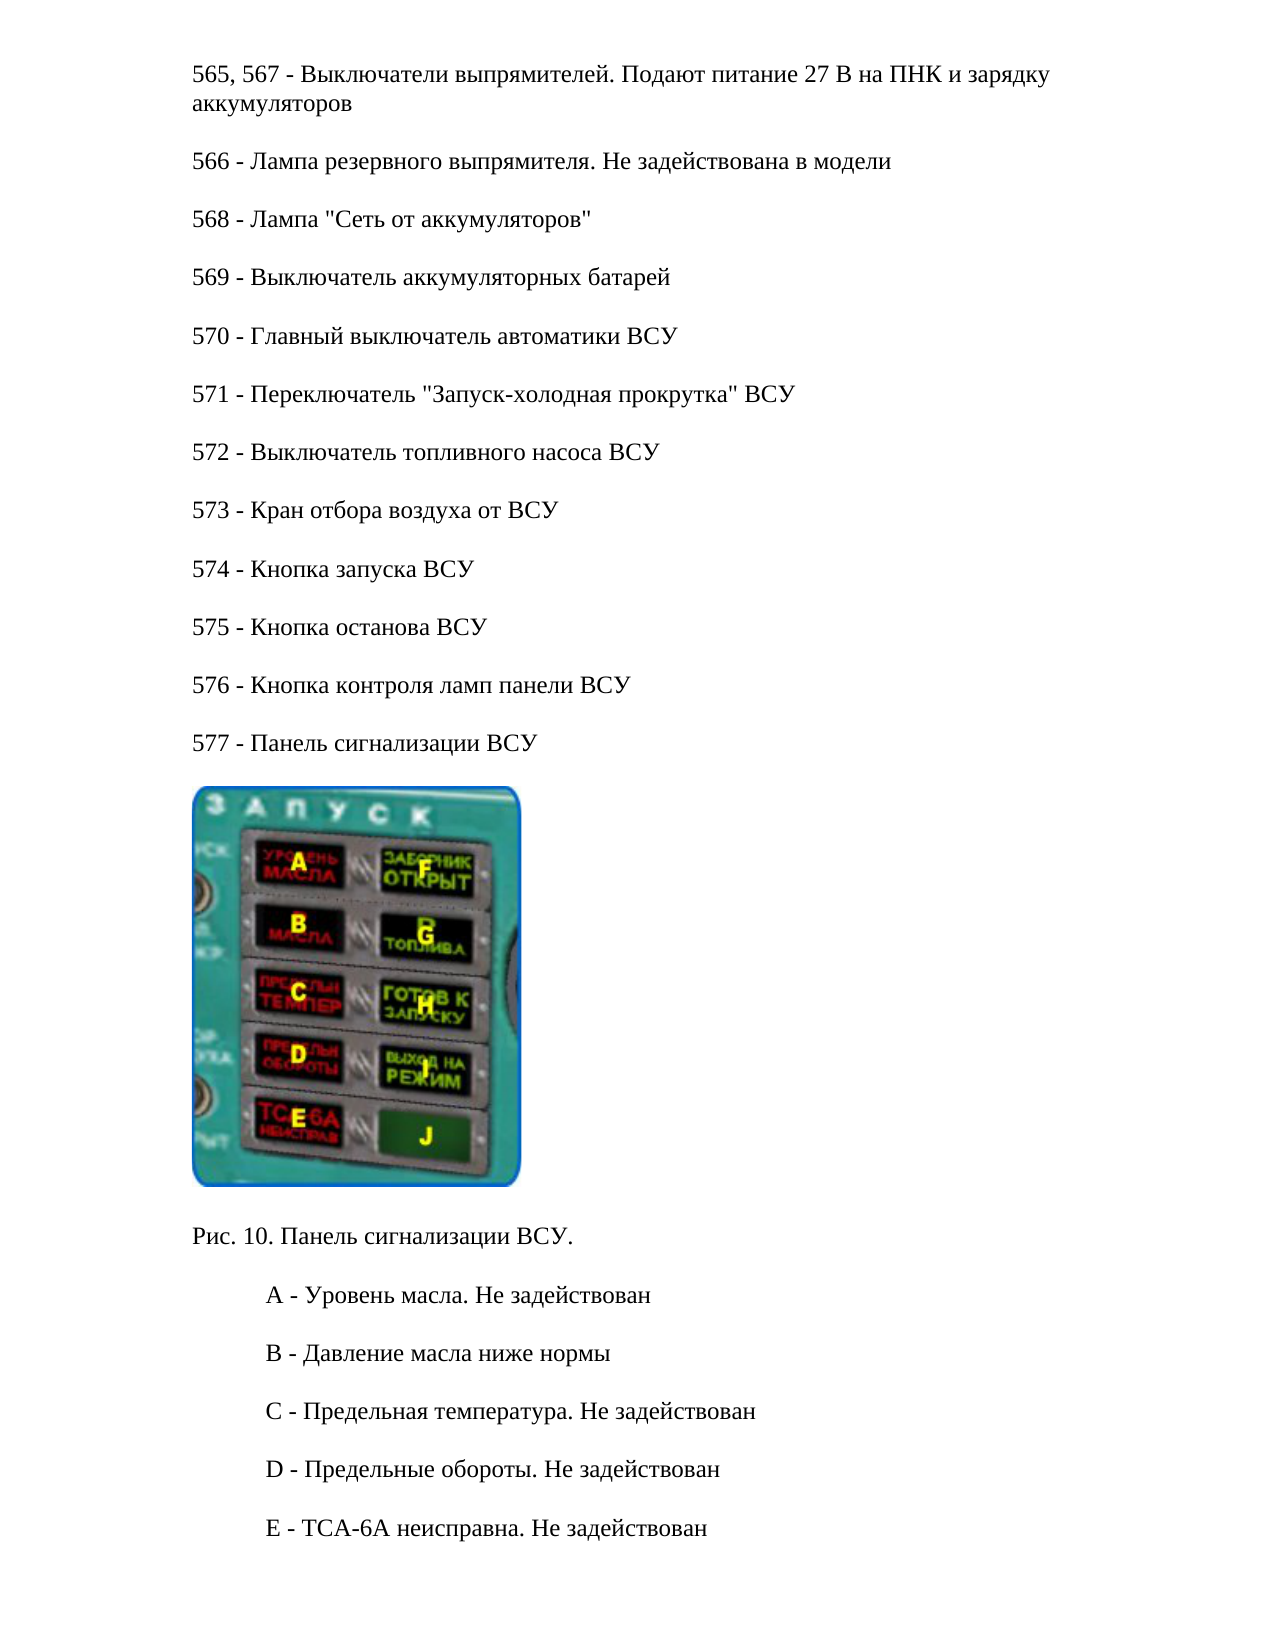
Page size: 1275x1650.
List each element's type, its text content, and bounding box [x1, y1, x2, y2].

picture [191, 786, 522, 1187]
list 566 - Лампа резервного выпрямителя. Не задействована в модели [162, 146, 1216, 175]
list D - Предельные обороты. Не задействован [236, 1454, 1216, 1483]
list 568 - Лампа "Сеть от аккумуляторов" [162, 204, 1216, 233]
list B - Давление масла ниже нормы [236, 1338, 1216, 1367]
list 573 - Кран отбора воздуха от ВСУ [162, 495, 1216, 524]
list 571 - Переключатель "Запуск-холодная прокрутка" ВСУ [162, 379, 1216, 408]
list 577 - Панель сигнализации ВСУ [162, 728, 1216, 757]
list 575 - Кнопка останова ВСУ [162, 612, 1216, 641]
list 572 - Выключатель топливного насоса ВСУ [162, 437, 1216, 466]
list E - ТСА-6А неисправна. Не задействован [236, 1513, 1216, 1541]
list Рис. 10. Панель сигнализации ВСУ. [162, 1221, 1216, 1250]
list 570 - Главный выключатель автоматики ВСУ [162, 321, 1216, 349]
list 574 - Кнопка запуска ВСУ [162, 554, 1216, 582]
list 569 - Выключатель аккумуляторных батарей [162, 262, 1216, 291]
list C - Предельная температура. Не задействован [236, 1396, 1216, 1425]
list 576 - Кнопка контроля ламп панели ВСУ [162, 670, 1216, 699]
list 565, 567 - Выключатели выпрямителей. Подают питание 27 В на ПНК и зарядку аккумуляторов [162, 59, 1216, 117]
list A - Уровень масла. Не задействован [236, 1280, 1216, 1308]
